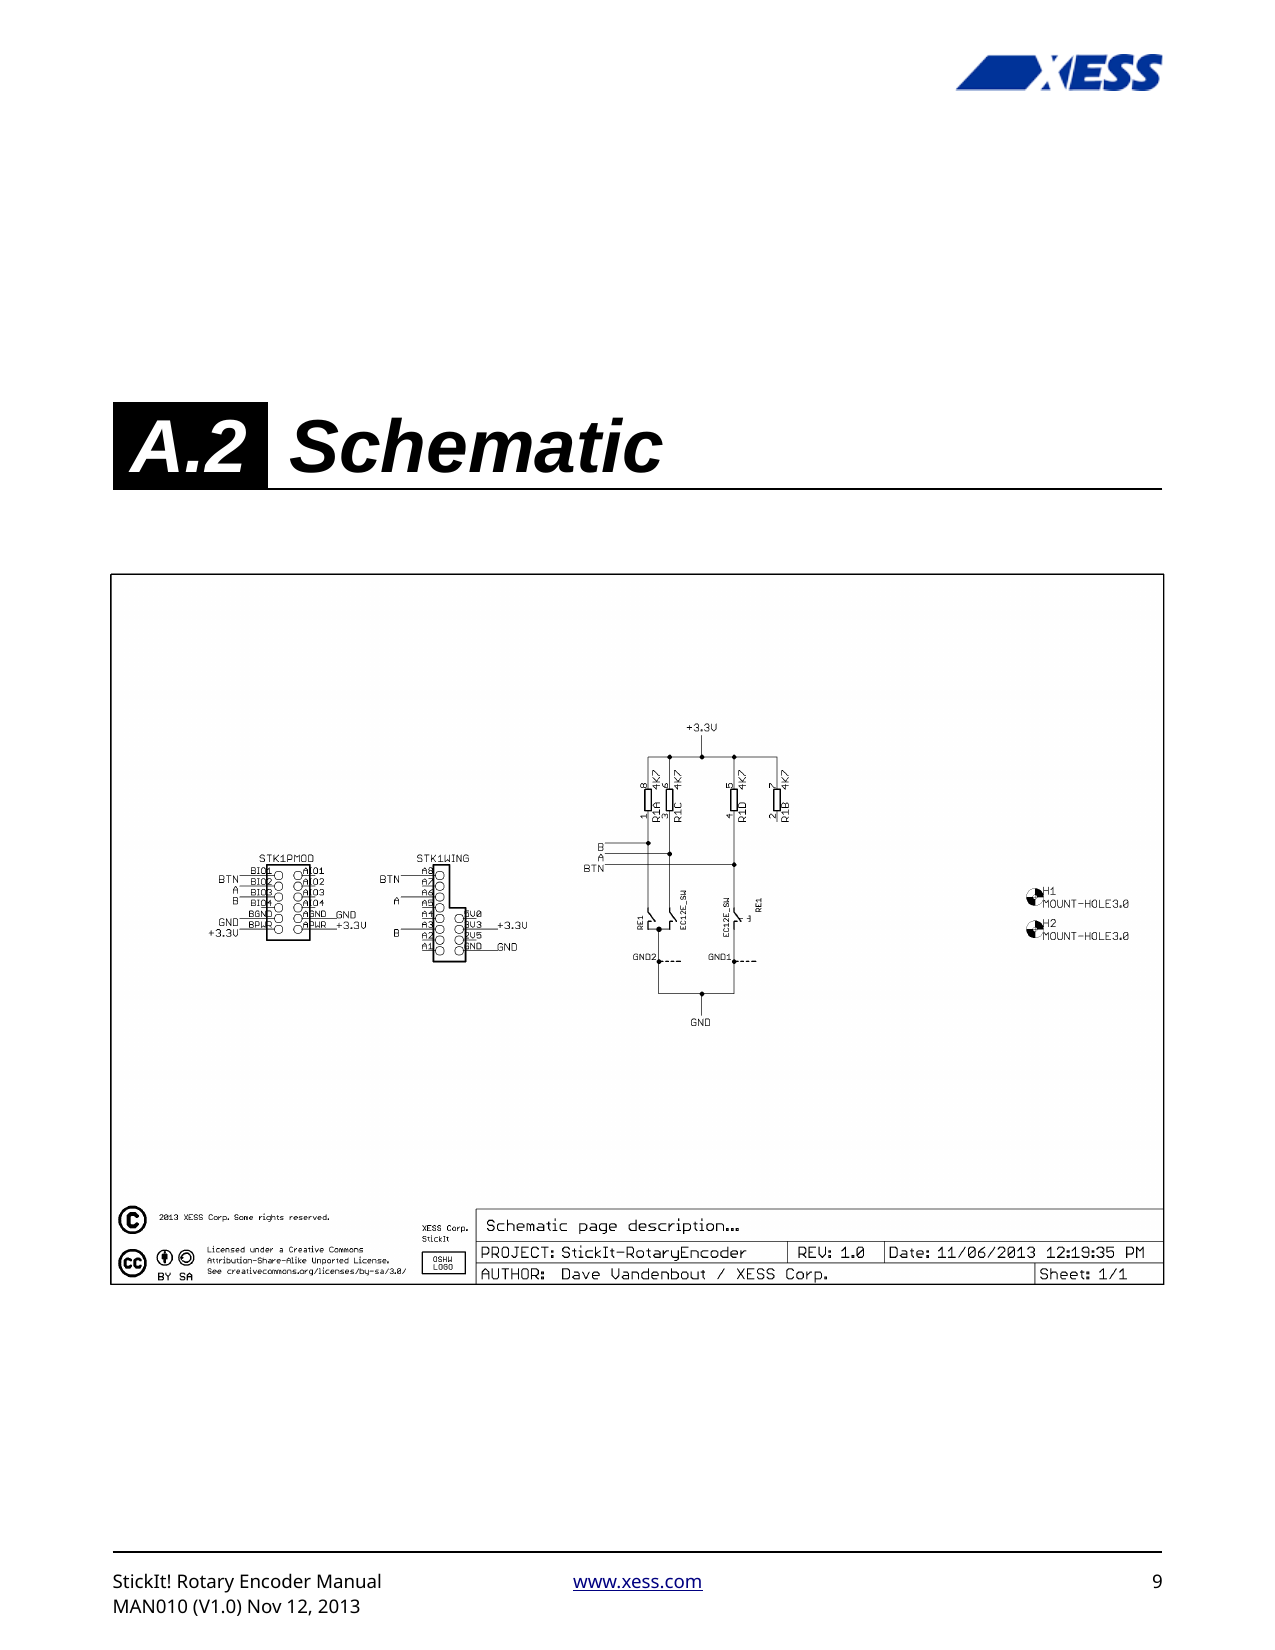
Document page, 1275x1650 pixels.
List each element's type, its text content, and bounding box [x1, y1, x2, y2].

subtitle Schematic [268, 402, 1162, 488]
picture [110, 573, 1165, 1286]
picture [955, 54, 1163, 91]
